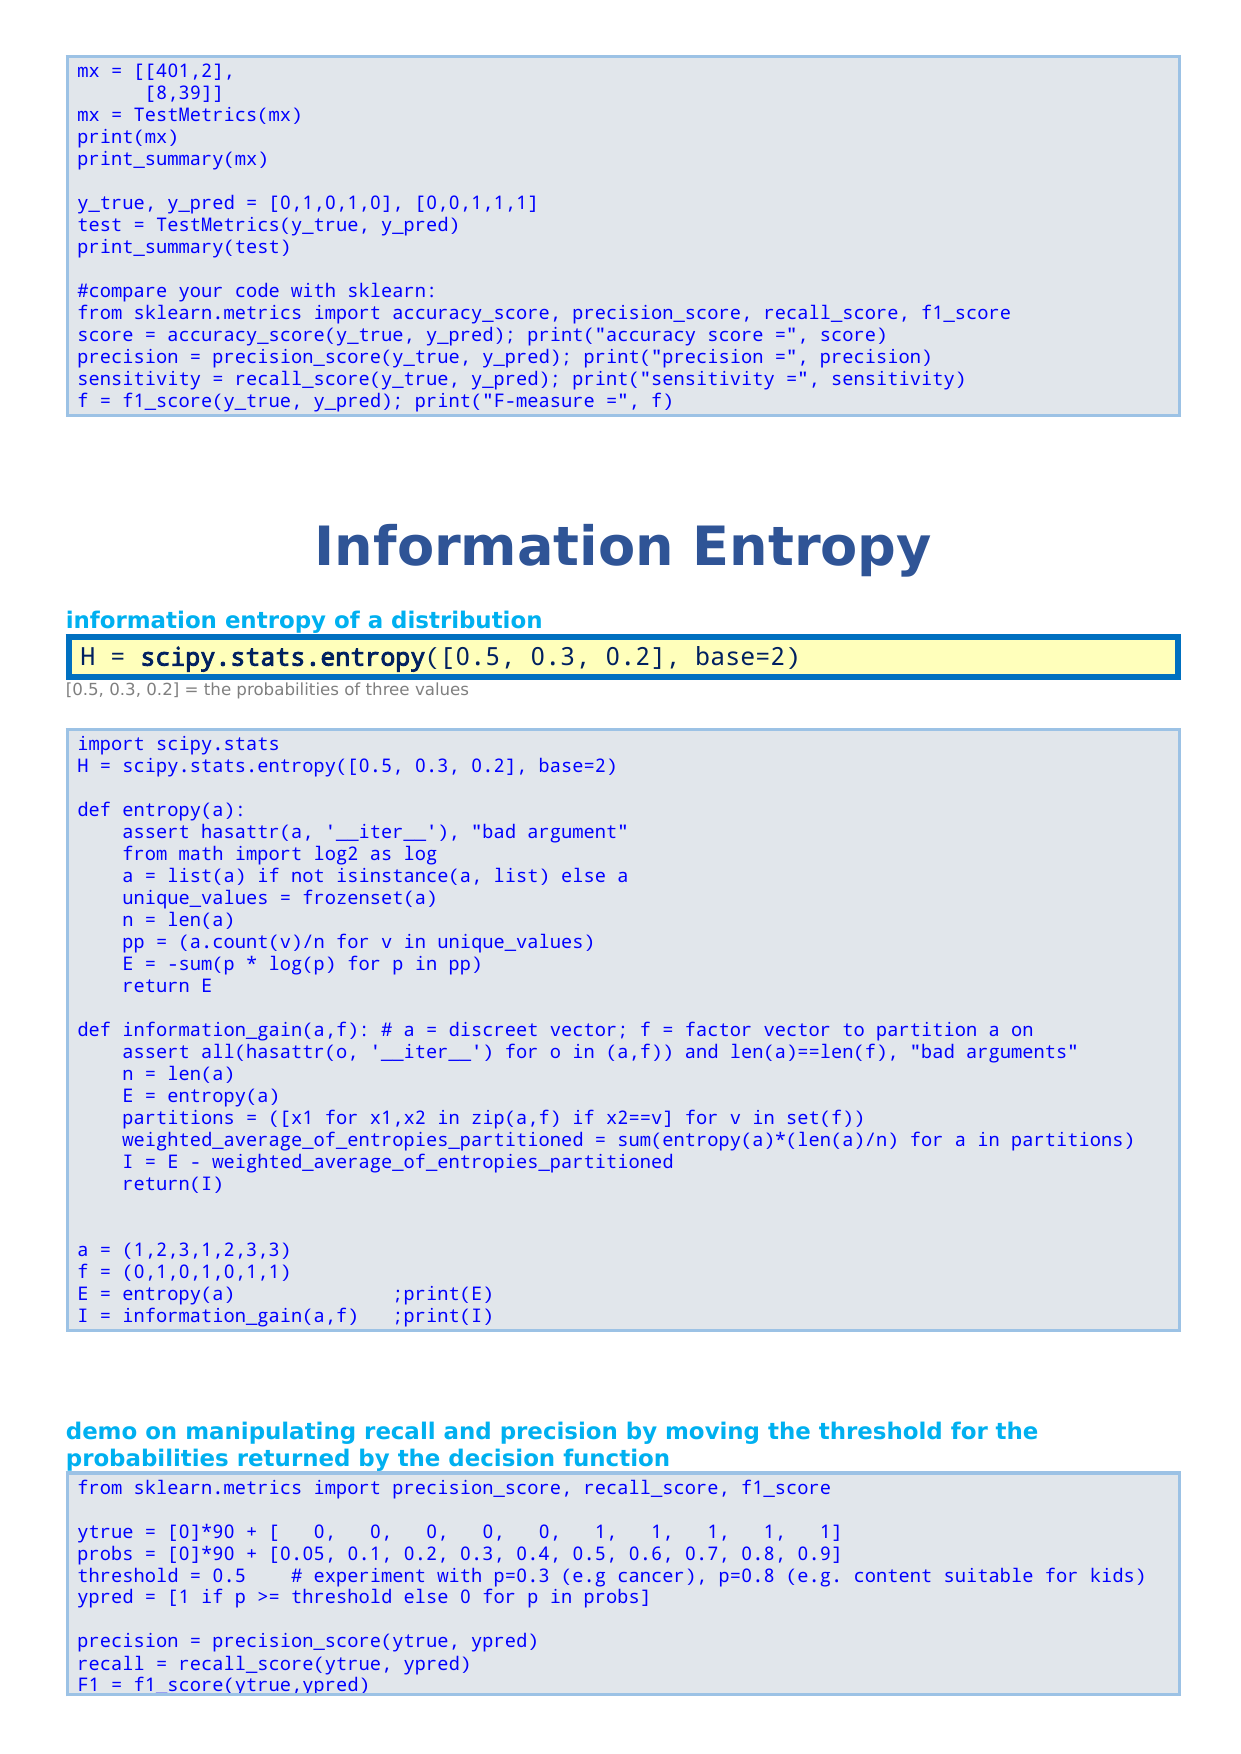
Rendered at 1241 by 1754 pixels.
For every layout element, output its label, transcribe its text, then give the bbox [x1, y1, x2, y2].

text y_true, y_pred = [0,1,0,1,0], [0,0,1,1,1] [69, 187, 1178, 208]
text assert hasattr(a, '__iter__'), "bad argument" [69, 816, 1178, 838]
text def entropy(a): [69, 794, 1178, 816]
text from sklearn.metrics import precision_score, recall_score, f1_score [69, 1475, 1178, 1493]
text from math import log2 as log [69, 838, 1178, 860]
text n = len(a) [69, 1058, 1178, 1080]
text threshold = 0.5 # experiment with p=0.3 (e.g cancer), p=0.8 (e.g. content suitable for kids) [69, 1559, 1178, 1581]
text f = (0,1,0,1,0,1,1) [69, 1256, 1178, 1277]
text weighted_average_of_entropies_partitioned = sum(entropy(a)*(len(a)/n) for a in partitions) [69, 1124, 1178, 1146]
text sensitivity = recall_score(y_true, y_pred); print("sensitivity =", sensitivity) [69, 362, 1178, 384]
text from sklearn.metrics import accuracy_score, precision_score, recall_score, f1_score [69, 296, 1178, 318]
text f = f1_score(y_true, y_pred); print("F-measure =", f) [69, 384, 1178, 414]
text print_summary(mx) [69, 143, 1178, 164]
text ypred = [1 if p >= threshold else 0 for p in probs] [69, 1581, 1178, 1603]
text n = len(a) [69, 904, 1178, 926]
text recall = recall_score(ytrue, ypred) [69, 1647, 1178, 1669]
text E = entropy(a) ;print(E) [69, 1277, 1178, 1299]
text def information_gain(a,f): # a = discreet vector; f = factor vector to partition a on [69, 1014, 1178, 1036]
text print_summary(test) [69, 231, 1178, 252]
text F1 = f1_score(ytrue,ypred) [69, 1669, 1178, 1693]
title information entropy of a distribution [66, 607, 1181, 634]
text assert all(hasattr(o, '__iter__') for o in (a,f)) and len(a)==len(f), "bad arguments" [69, 1036, 1178, 1058]
text return(I) [69, 1168, 1178, 1189]
text a = list(a) if not isinstance(a, list) else a [69, 860, 1178, 882]
text precision = precision_score(y_true, y_pred); print("precision =", precision) [69, 340, 1178, 362]
text I = information_gain(a,f) ;print(I) [69, 1299, 1178, 1329]
text a = (1,2,3,1,2,3,3) [69, 1233, 1178, 1256]
text partitions = ([x1 for x1,x2 in zip(a,f) if x2==v] for v in set(f)) [69, 1102, 1178, 1124]
text [0.5, 0.3, 0.2] = the probabilities of three values [66, 680, 1181, 699]
text score = accuracy_score(y_true, y_pred); print("accuracy score =", score) [69, 318, 1178, 340]
text I = E - weighted_average_of_entropies_partitioned [69, 1146, 1178, 1168]
text ytrue = [0]*90 + [ 0, 0, 0, 0, 0, 1, 1, 1, 1, 1] [69, 1515, 1178, 1537]
text return E [69, 970, 1178, 992]
text E = -sum(p * log(p) for p in pp) [69, 948, 1178, 970]
text E = entropy(a) [69, 1080, 1178, 1102]
text Information Entropy [66, 516, 1181, 578]
text probs = [0]*90 + [0.05, 0.1, 0.2, 0.3, 0.4, 0.5, 0.6, 0.7, 0.8, 0.9] [69, 1537, 1178, 1559]
text import scipy.stats [69, 731, 1178, 750]
text pp = (a.count(v)/n for v in unique_values) [69, 926, 1178, 948]
text mx = TestMetrics(mx) [69, 99, 1178, 121]
text mx = [[401,2], [69, 58, 1178, 77]
text H = scipy.stats.entropy([0.5, 0.3, 0.2], base=2) [69, 750, 1178, 772]
text unique_values = frozenset(a) [69, 882, 1178, 904]
text #compare your code with sklearn: [69, 274, 1178, 296]
text test = TestMetrics(y_true, y_pred) [69, 208, 1178, 231]
text print(mx) [69, 121, 1178, 143]
text H = scipy.stats.entropy([0.5, 0.3, 0.2], base=2) [72, 640, 1175, 674]
text precision = precision_score(ytrue, ypred) [69, 1625, 1178, 1647]
title demo on manipulating recall and precision by moving the threshold for the probabilities returned by the decision function [66, 1418, 1181, 1471]
text [8,39]] [69, 77, 1178, 99]
